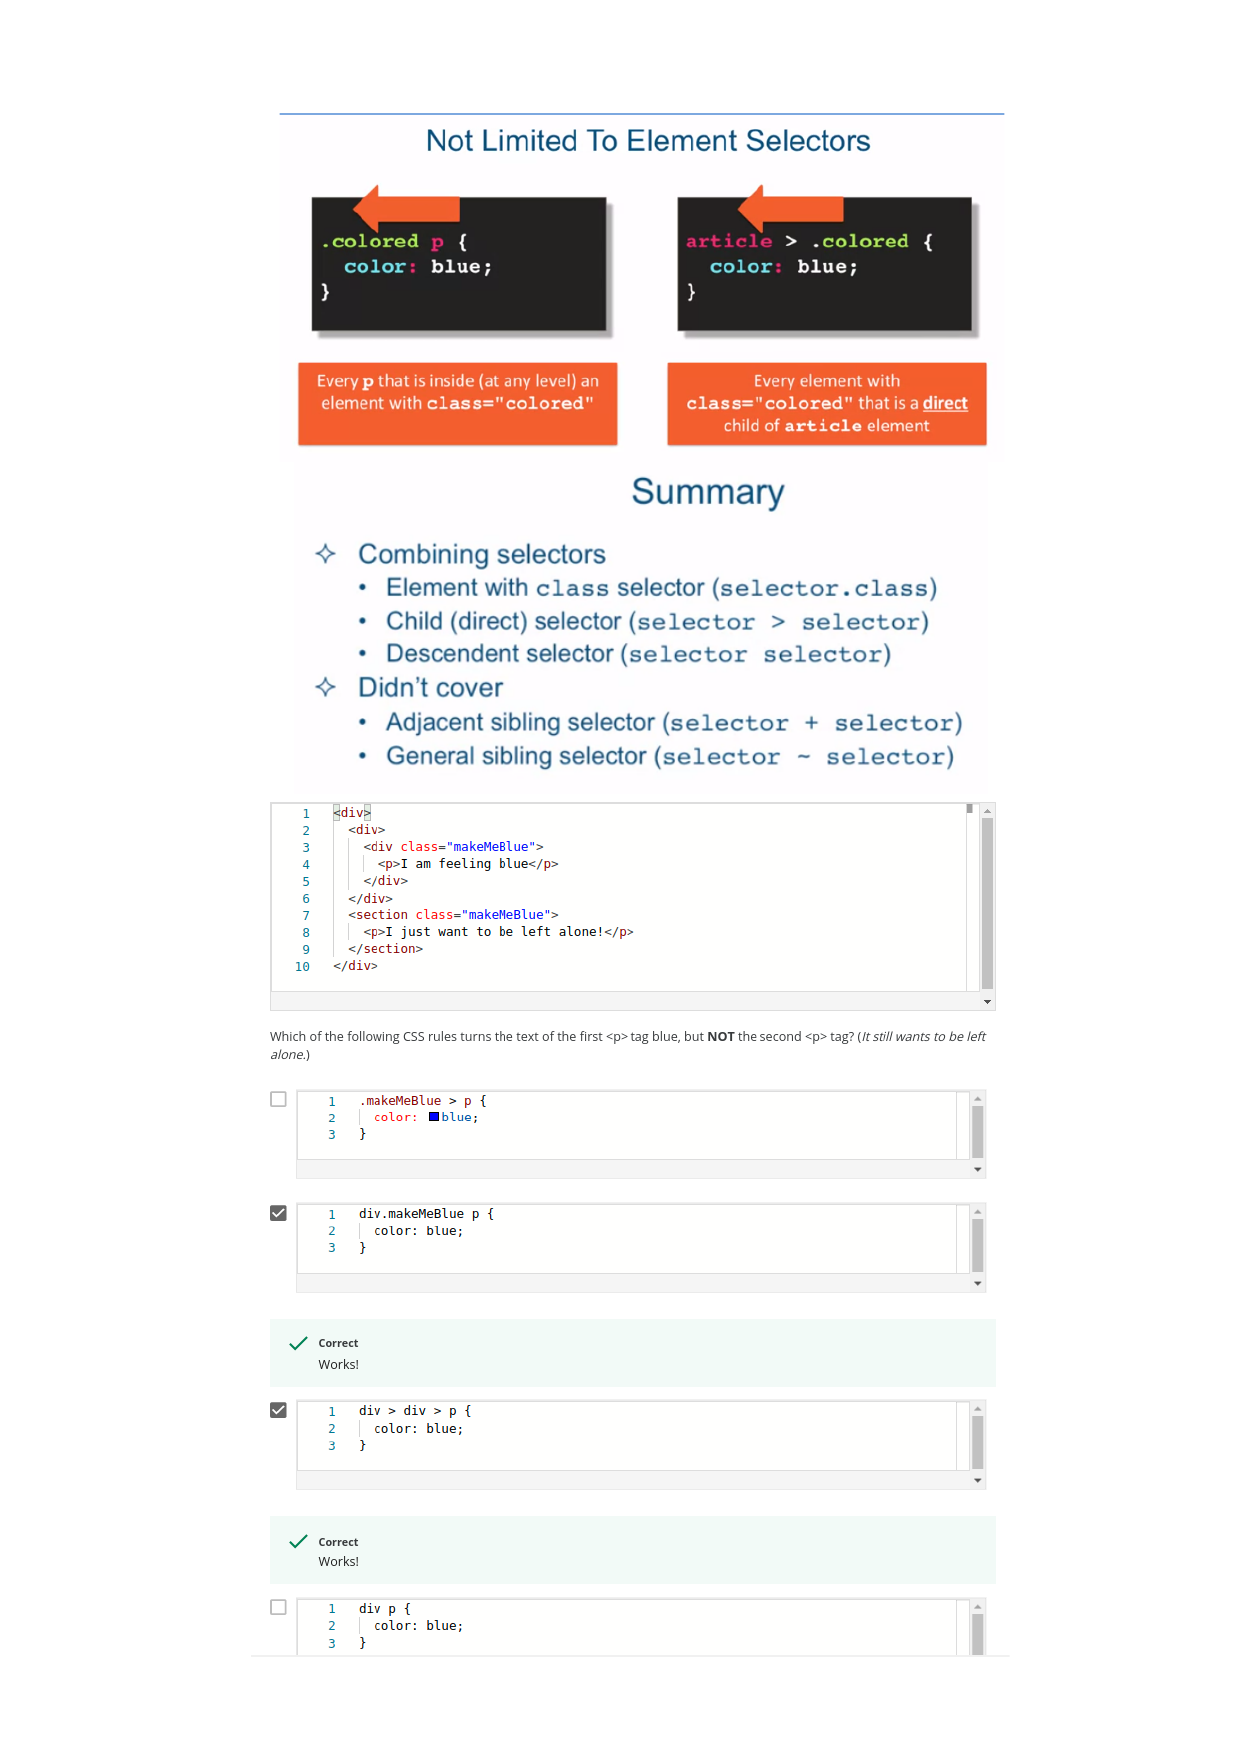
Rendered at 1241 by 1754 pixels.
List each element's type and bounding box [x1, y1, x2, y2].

picture [279, 113, 1005, 794]
picture [251, 797, 1010, 1657]
